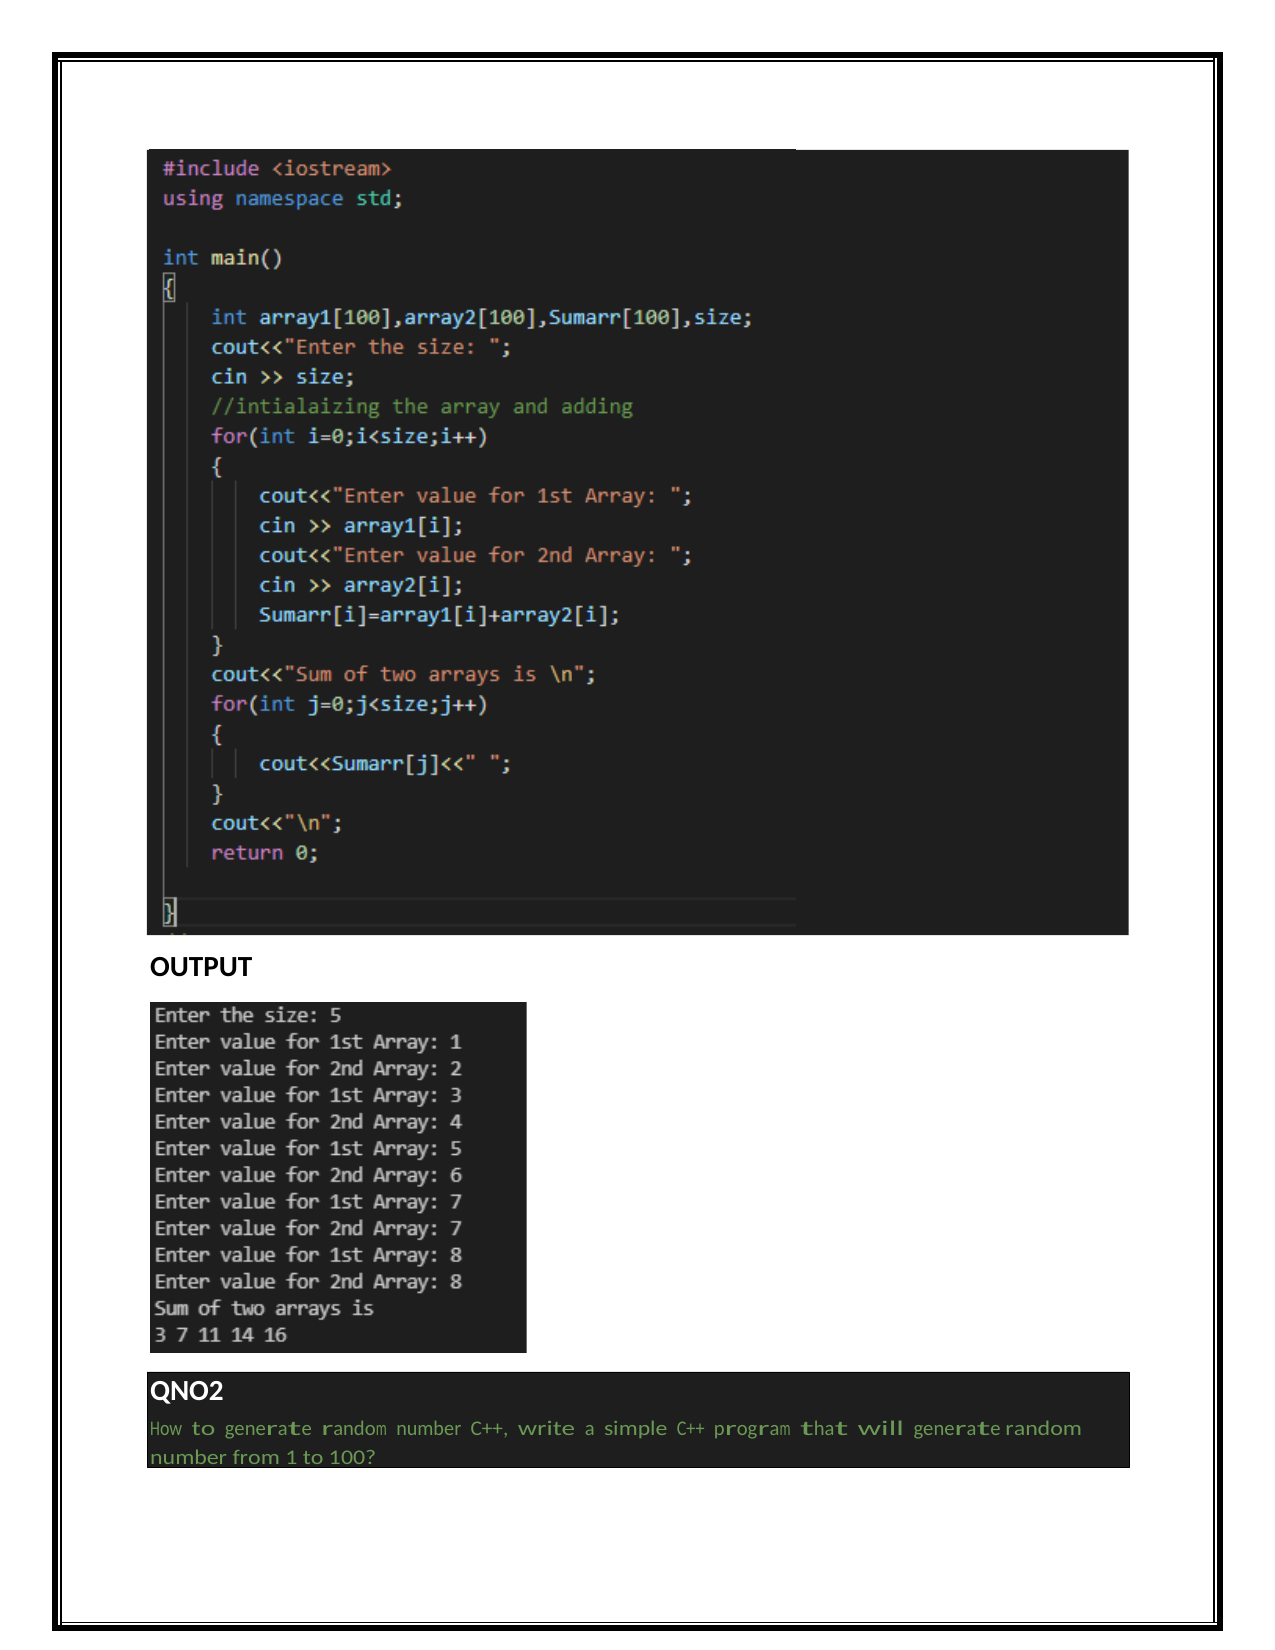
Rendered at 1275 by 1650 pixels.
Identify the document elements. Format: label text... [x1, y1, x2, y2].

picture [150, 1002, 527, 1353]
subtitle OUTPUT [150, 948, 1204, 983]
picture [149, 149, 796, 935]
